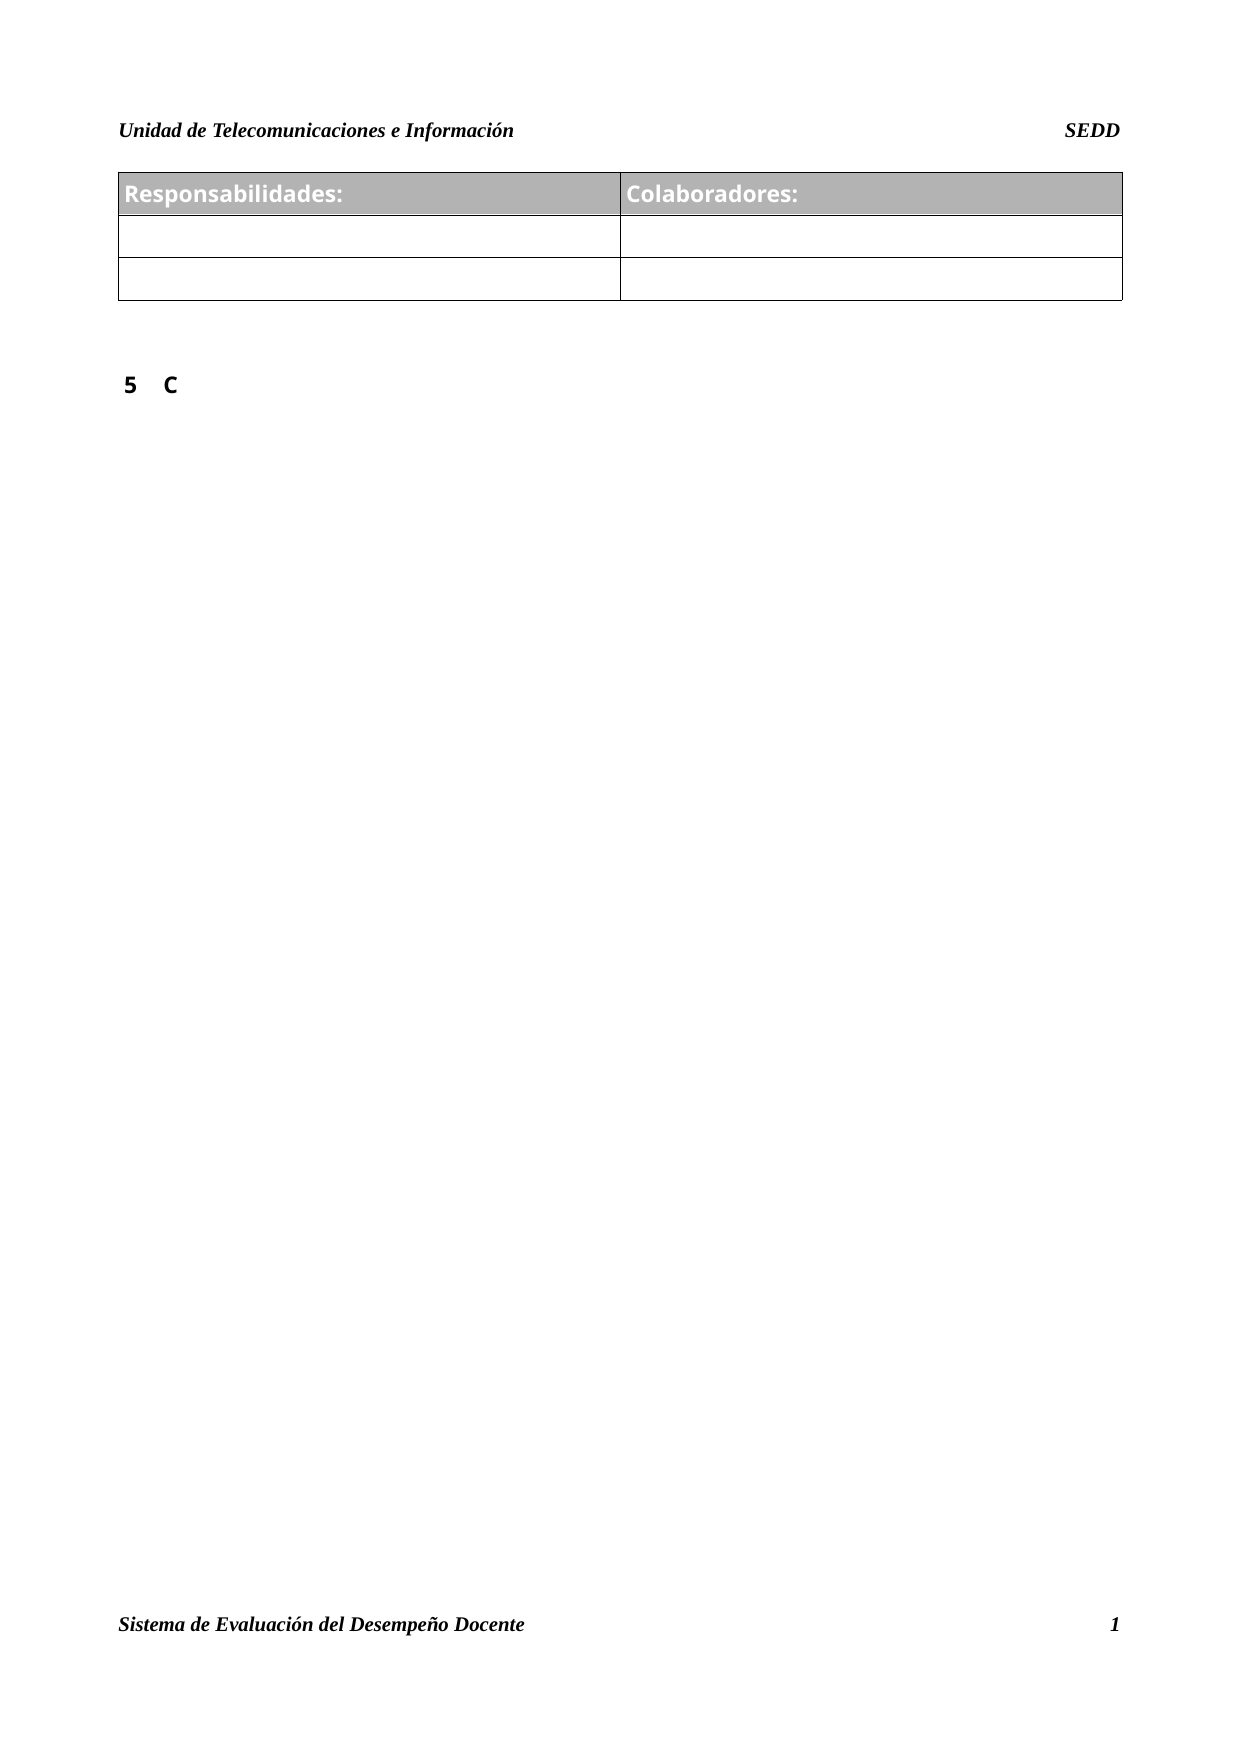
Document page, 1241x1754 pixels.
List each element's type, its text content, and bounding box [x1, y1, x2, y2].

table_cell [119, 216, 620, 257]
table_cell [119, 258, 620, 300]
table_cell [621, 258, 1122, 300]
table_cell [621, 216, 1122, 257]
subtitle C [118, 369, 1122, 400]
table_header Colaboradores: [621, 173, 1122, 214]
table_header Responsabilidades: [119, 173, 620, 214]
